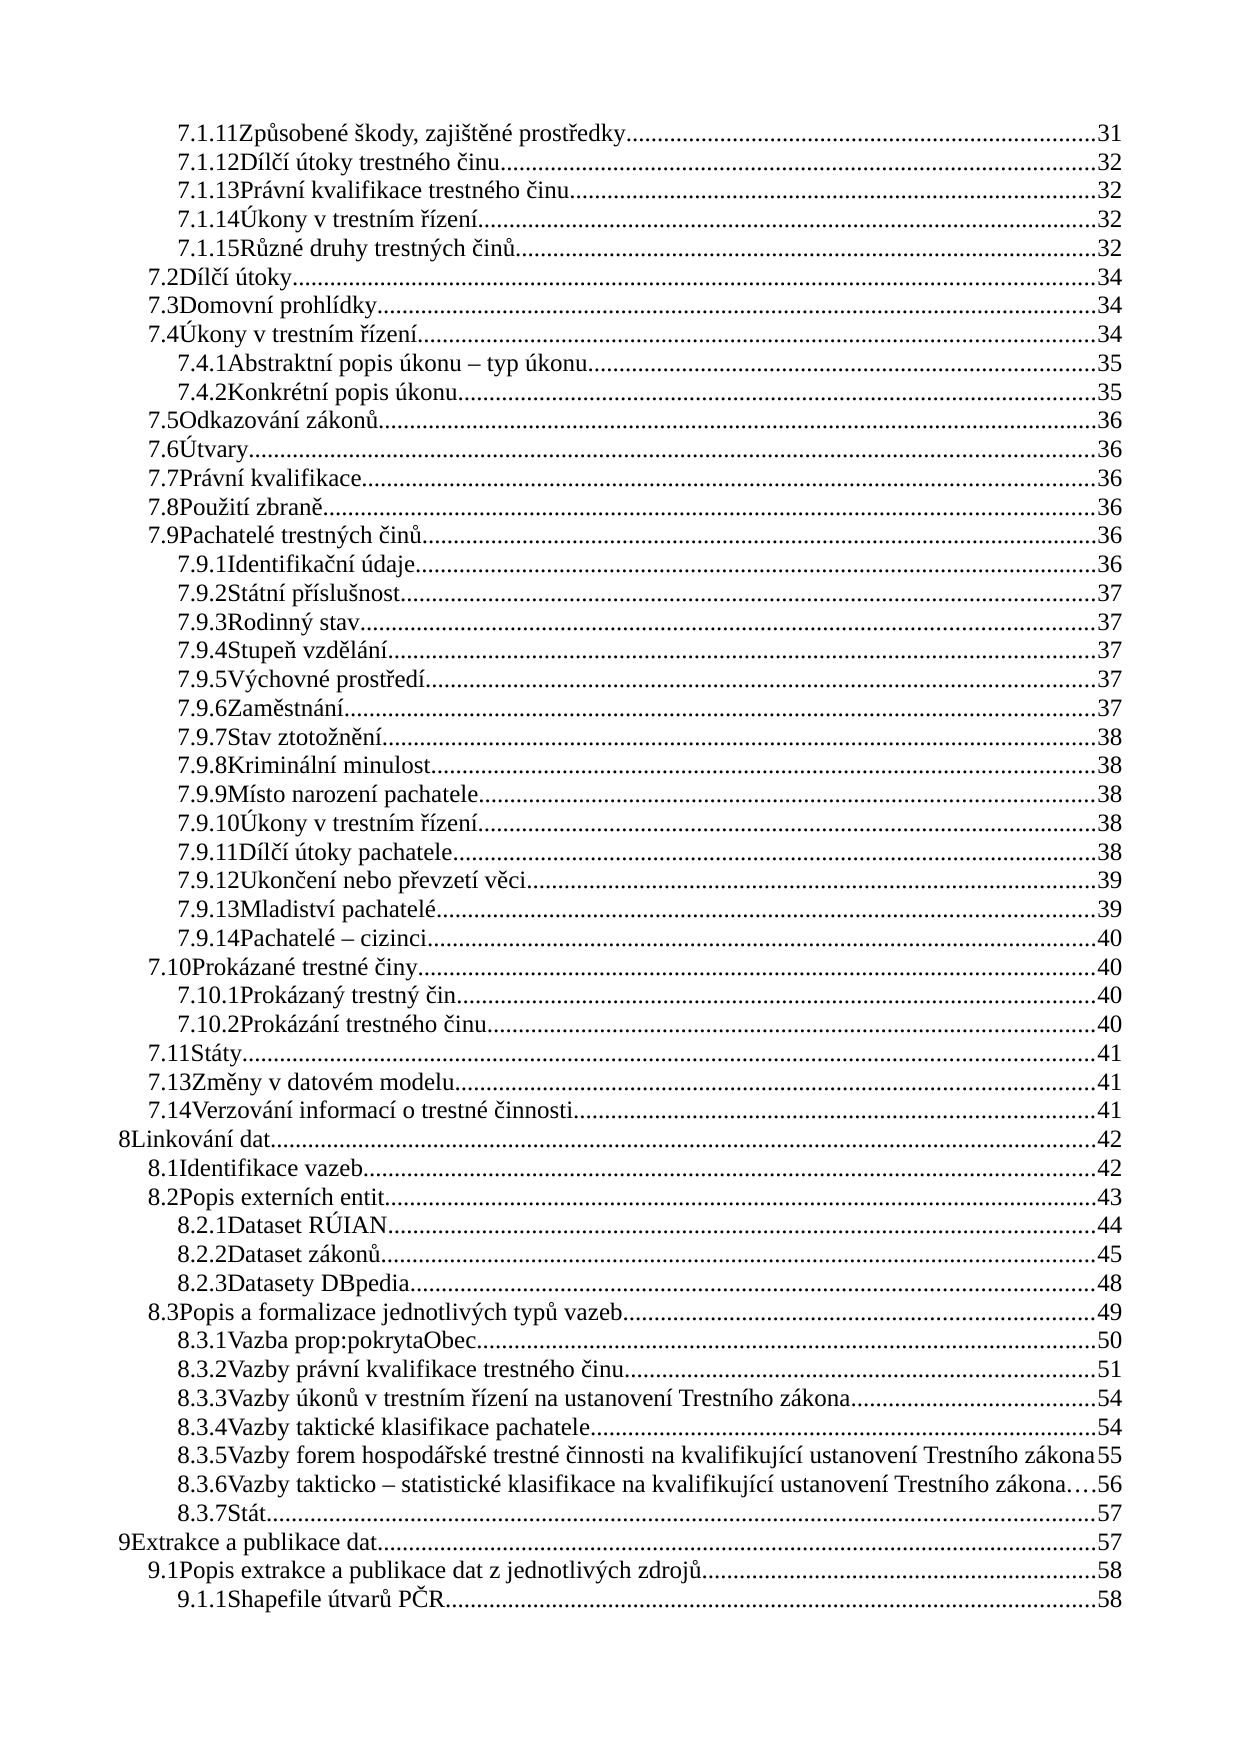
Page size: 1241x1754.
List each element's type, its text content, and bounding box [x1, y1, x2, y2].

text 8.3.5Vazby forem hospodářské trestné činnosti na kvalifikující ustanovení Trestního zákona 55 [177, 1441, 1122, 1469]
text 7.9.2Státní příslušnost 37 [177, 578, 1122, 607]
text 7.9.12Ukončení nebo převzetí věci 39 [177, 866, 1122, 894]
text 7.1.15Různé druhy trestných činů 32 [177, 233, 1122, 262]
text 8.1Identifikace vazeb 42 [148, 1153, 1122, 1182]
text 8.3Popis a formalizace jednotlivých typů vazeb 49 [148, 1297, 1122, 1326]
text 8Linkování dat 42 [118, 1124, 1122, 1153]
text 8.3.6Vazby takticko – statistické klasifikace na kvalifikující ustanovení Trestního zákona 56 [177, 1469, 1122, 1498]
text 7.11Státy 41 [148, 1038, 1122, 1067]
text 8.2Popis externích entit 43 [148, 1182, 1122, 1211]
text 7.9.13Mladiství pachatelé 39 [177, 894, 1122, 923]
text 8.3.3Vazby úkonů v trestním řízení na ustanovení Trestního zákona 54 [177, 1383, 1122, 1412]
text 8.3.4Vazby taktické klasifikace pachatele 54 [177, 1412, 1122, 1441]
text 8.2.2Dataset zákonů 45 [177, 1239, 1122, 1268]
text 7.1.11Způsobené škody, zajištěné prostředky 31 [177, 118, 1122, 147]
text 7.9.8Kriminální minulost 38 [177, 751, 1122, 779]
text 8.3.7Stát 57 [177, 1498, 1122, 1527]
text 9.1Popis extrakce a publikace dat z jednotlivých zdrojů 58 [148, 1556, 1122, 1584]
text 7.1.13Právní kvalifikace trestného činu 32 [177, 176, 1122, 204]
text 7.10Prokázané trestné činy 40 [148, 952, 1122, 981]
text 7.9.14Pachatelé – cizinci 40 [177, 923, 1122, 952]
text 7.4Úkony v trestním řízení 34 [148, 319, 1122, 348]
text 7.5Odkazování zákonů 36 [148, 406, 1122, 434]
text 7.9.5Výchovné prostředí 37 [177, 664, 1122, 693]
text 7.10.1Prokázaný trestný čin 40 [177, 981, 1122, 1009]
text 7.6Útvary 36 [148, 434, 1122, 463]
text 7.14Verzování informací o trestné činnosti 41 [148, 1096, 1122, 1124]
text 7.9.7Stav ztotožnění 38 [177, 722, 1122, 751]
text 7.8Použití zbraně 36 [148, 492, 1122, 521]
text 8.2.1Dataset RÚIAN 44 [177, 1211, 1122, 1239]
text 8.3.1Vazba prop:pokrytaObec 50 [177, 1326, 1122, 1354]
text 7.1.14Úkony v trestním řízení 32 [177, 204, 1122, 233]
text 7.10.2Prokázání trestného činu 40 [177, 1009, 1122, 1038]
text 7.9.9Místo narození pachatele 38 [177, 779, 1122, 808]
text 9.1.1Shapefile útvarů PČR 58 [177, 1584, 1122, 1613]
text 8.2.3Datasety DBpedia 48 [177, 1268, 1122, 1297]
text 9Extrakce a publikace dat 57 [118, 1527, 1122, 1556]
text 7.9.11Dílčí útoky pachatele 38 [177, 837, 1122, 866]
text 7.9.6Zaměstnání 37 [177, 693, 1122, 722]
text 7.1.12Dílčí útoky trestného činu 32 [177, 147, 1122, 176]
text 8.3.2Vazby právní kvalifikace trestného činu 51 [177, 1354, 1122, 1383]
text 7.9.1Identifikační údaje 36 [177, 549, 1122, 578]
text 7.3Domovní prohlídky 34 [148, 291, 1122, 319]
text 7.9Pachatelé trestných činů 36 [148, 521, 1122, 549]
text 7.9.10Úkony v trestním řízení 38 [177, 808, 1122, 837]
text 7.9.3Rodinný stav 37 [177, 607, 1122, 636]
text 7.13Změny v datovém modelu 41 [148, 1067, 1122, 1096]
text 7.4.2Konkrétní popis úkonu 35 [177, 377, 1122, 406]
text 7.7Právní kvalifikace 36 [148, 463, 1122, 492]
text 7.4.1Abstraktní popis úkonu – typ úkonu 35 [177, 348, 1122, 377]
text 7.9.4Stupeň vzdělání 37 [177, 636, 1122, 664]
text 7.2Dílčí útoky 34 [148, 262, 1122, 291]
